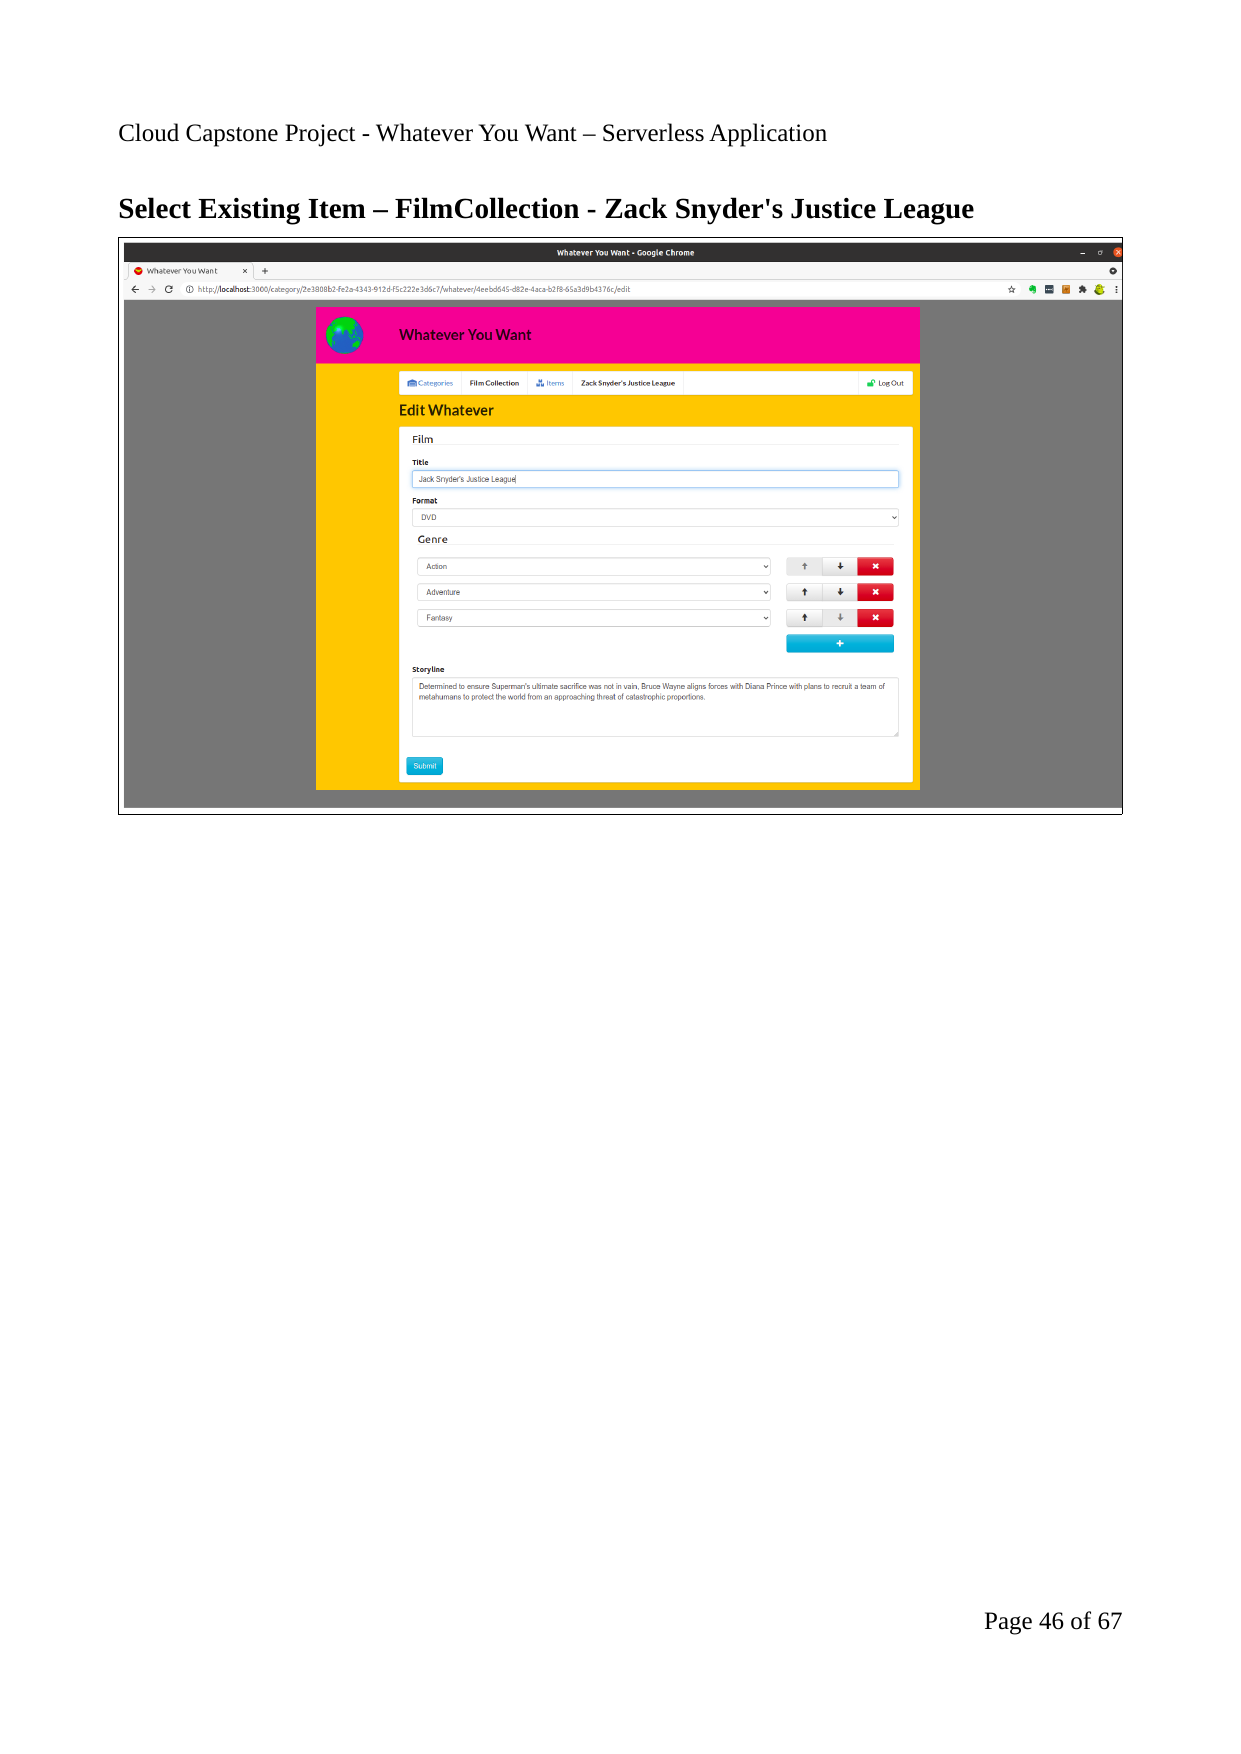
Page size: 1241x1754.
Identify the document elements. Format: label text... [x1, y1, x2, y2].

picture [123, 242, 1123, 808]
table_header [119, 238, 1122, 814]
subtitle Select Existing Item – FilmCollection - Zack Snyder's Justice League [118, 191, 1122, 224]
